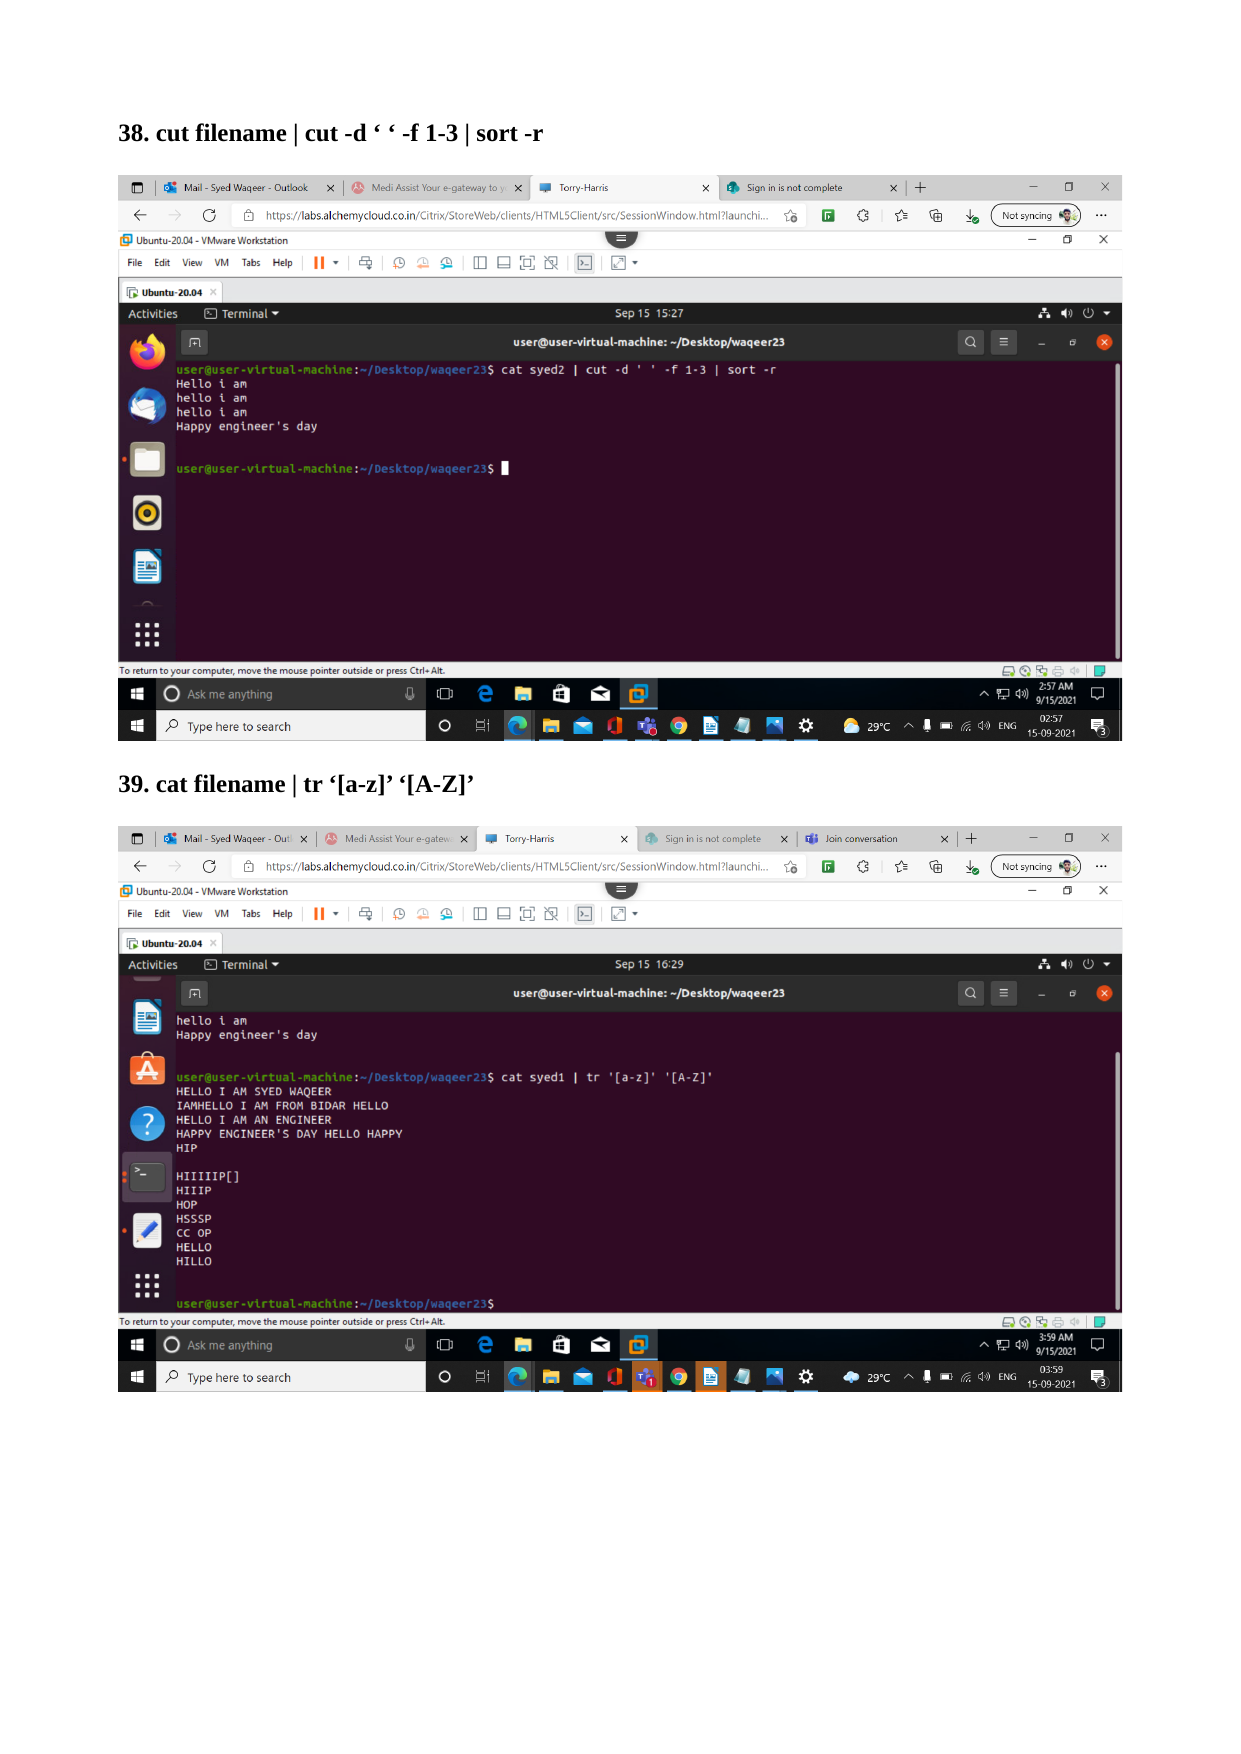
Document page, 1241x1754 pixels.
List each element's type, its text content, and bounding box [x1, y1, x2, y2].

text 38. cut filename | cut -d ‘ ‘ -f 1-3 | sort -r [118, 118, 1122, 147]
text 39. cat filename | tr ‘[a-z]’ ‘[A-Z]’ [118, 769, 1122, 798]
picture [118, 826, 1123, 1392]
picture [118, 175, 1123, 741]
